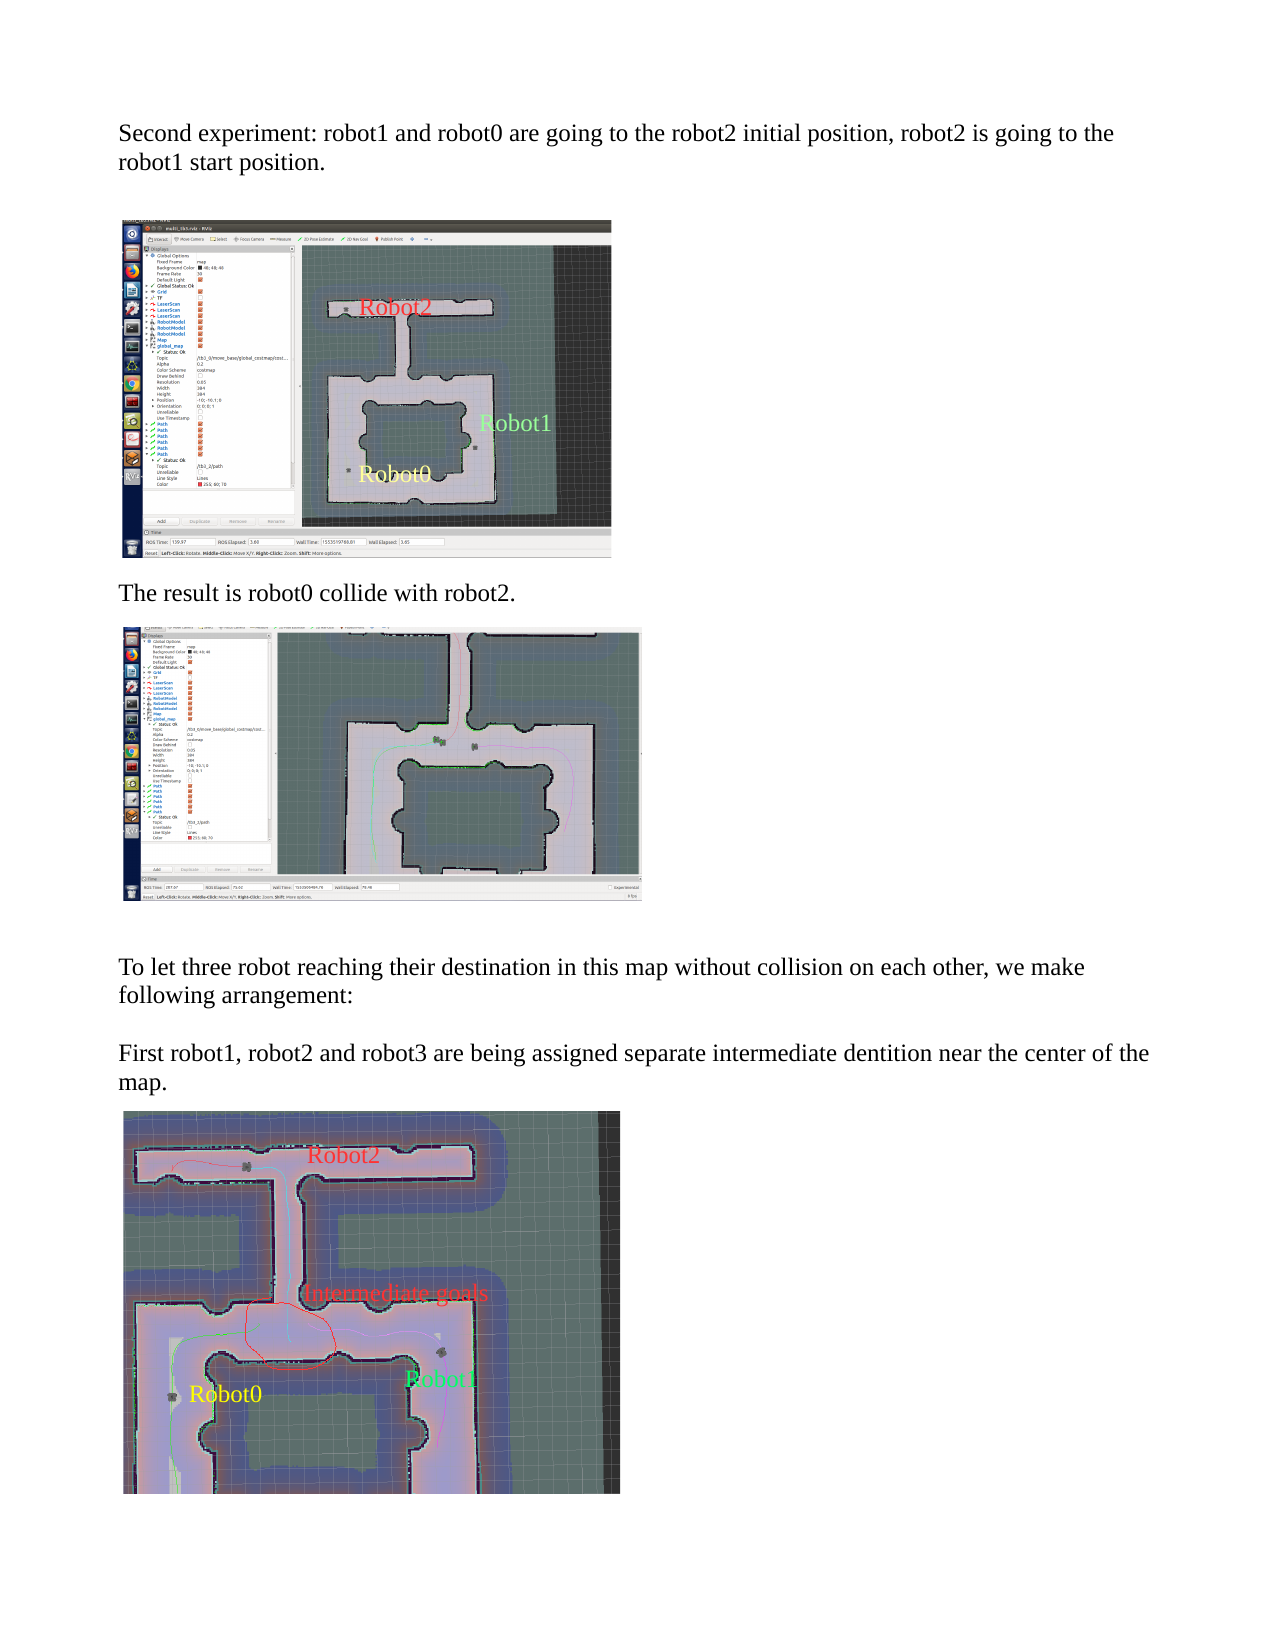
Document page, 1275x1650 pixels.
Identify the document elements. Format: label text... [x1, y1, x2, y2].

text Second experiment: robot1 and robot0 are going to the robot2 initial position, robot2 is going to the robot1 start position. [118, 118, 1157, 176]
text The result is robot0 collide with robot2. [118, 578, 1157, 607]
text To let three robot reaching their destination in this map without collision on each other, we make following arrangement: [118, 952, 1157, 1009]
picture [149, 1111, 258, 1494]
text First robot1, robot2 and robot3 are being assigned separate intermediate dentition near the center of the map. [118, 1038, 1157, 1096]
